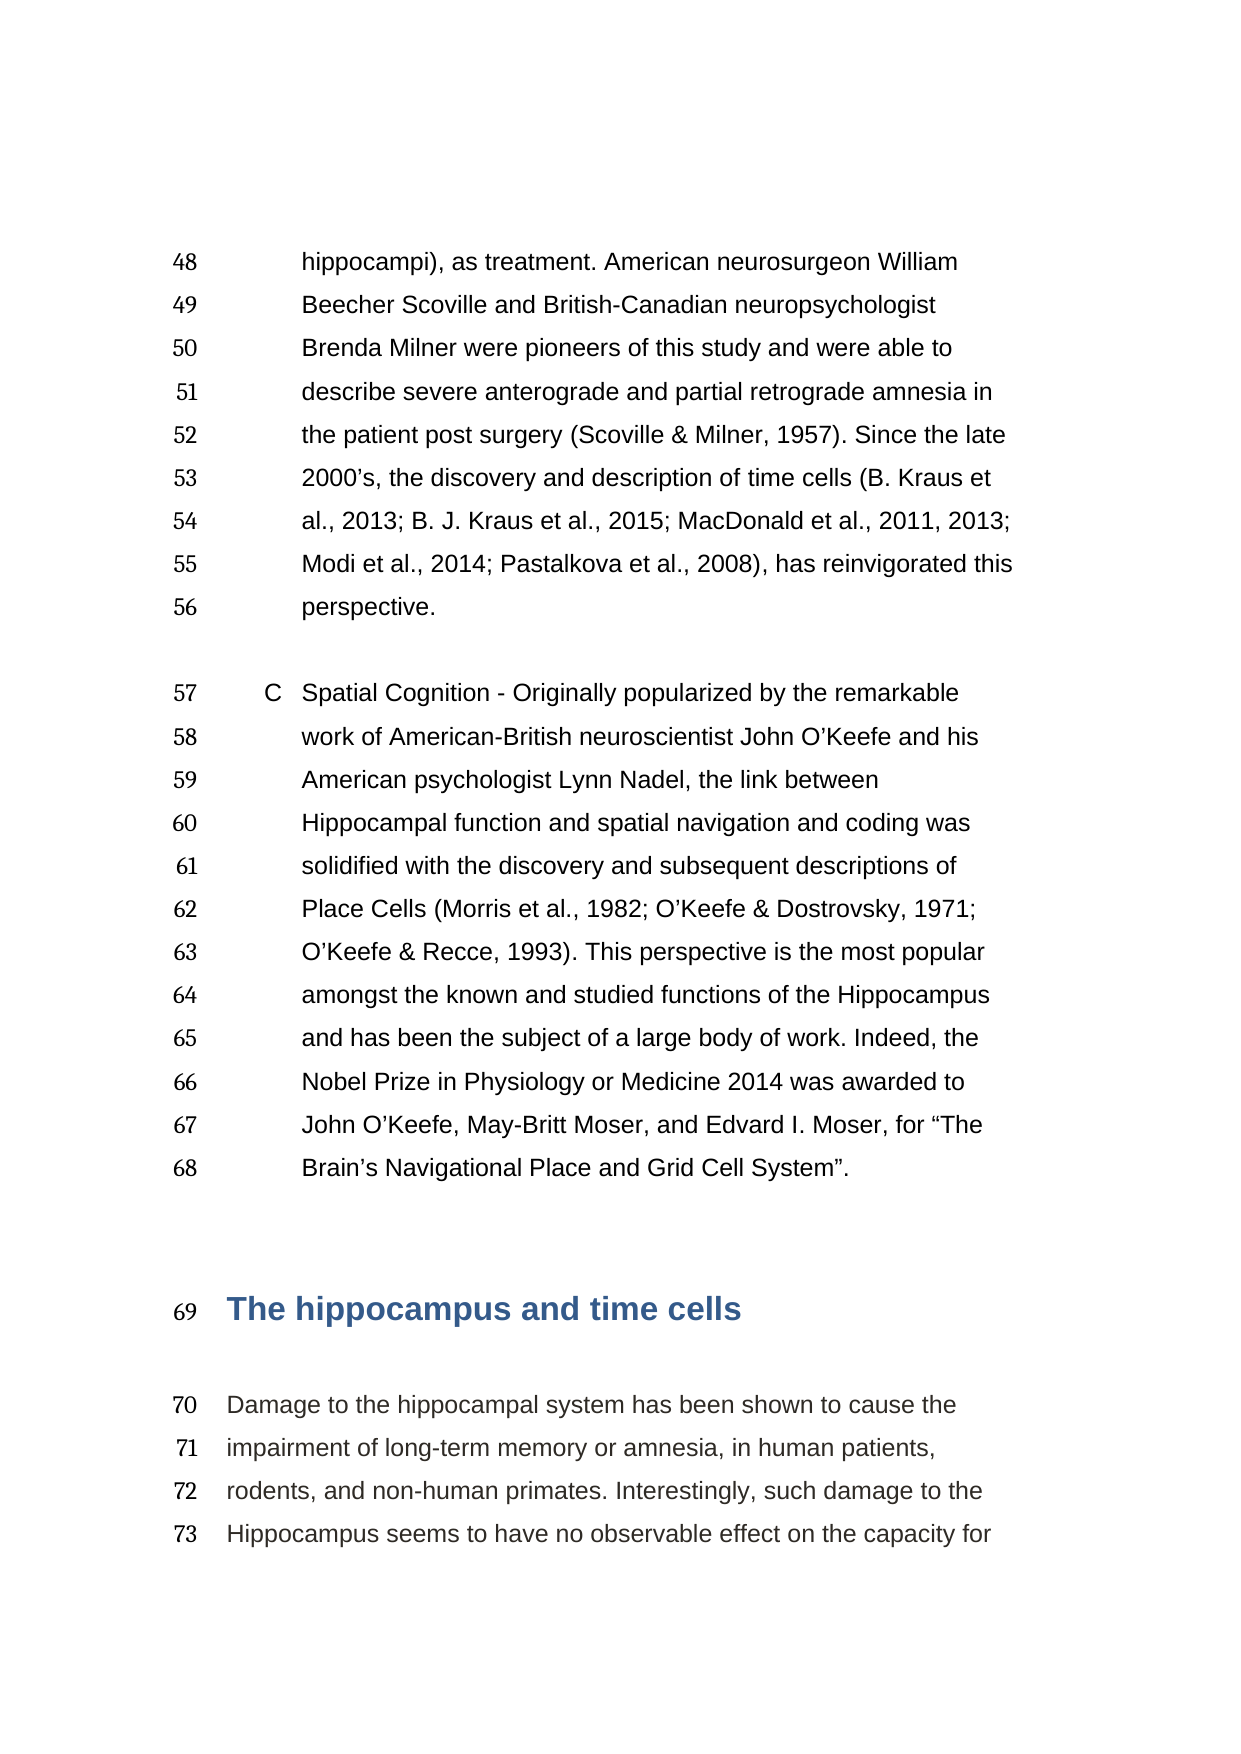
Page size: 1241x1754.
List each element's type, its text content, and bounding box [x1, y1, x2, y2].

list Spatial Cognition - Originally popularized by the remarkable work of American-British neuroscientist John O’Keefe and his American psychologist Lynn Nadel, the link between Hippocampal function and spatial navigation and coding was solidified with the discovery and subsequent descriptions of Place Cells (Morris et al., 1982; O’Keefe & Dostrovsky, 1971; O’Keefe & Recce, 1993)⁠. This perspective is the most popular amongst the known and studied functions of the Hippocampus and has been the subject of a large body of work. Indeed, the Nobel Prize in Physiology or Medicine 2014 was awarded to John O’Keefe, May-Britt Moser, and Edvard I. Moser, for “The Brain’s Navigational Place and Grid Cell System”. [264, 678, 1014, 1182]
text Damage to the hippocampal system has been shown to cause the impairment of long-term memory or amnesia, in human patients, rodents, and non-human primates. Interestingly, such damage to the Hippocampus seems to have no observable effect on the capacity for [226, 1390, 1014, 1548]
list hippocampi), as treatment. American neurosurgeon William Beecher Scoville and British-Canadian neuropsychologist Brenda Milner were pioneers of this study and were able to describe severe anterograde and partial retrograde amnesia in the patient post surgery (Scoville & Milner, 1957)⁠. Since the late 2000’s, the discovery and description of time cells (B. Kraus et al., 2013; B. J. Kraus et al., 2015; MacDonald et al., 2011, 2013; Modi et al., 2014; Pastalkova et al., 2008)⁠, has reinvigorated this perspective. [264, 247, 1014, 621]
subtitle The hippocampus and time cells [226, 1289, 1014, 1327]
